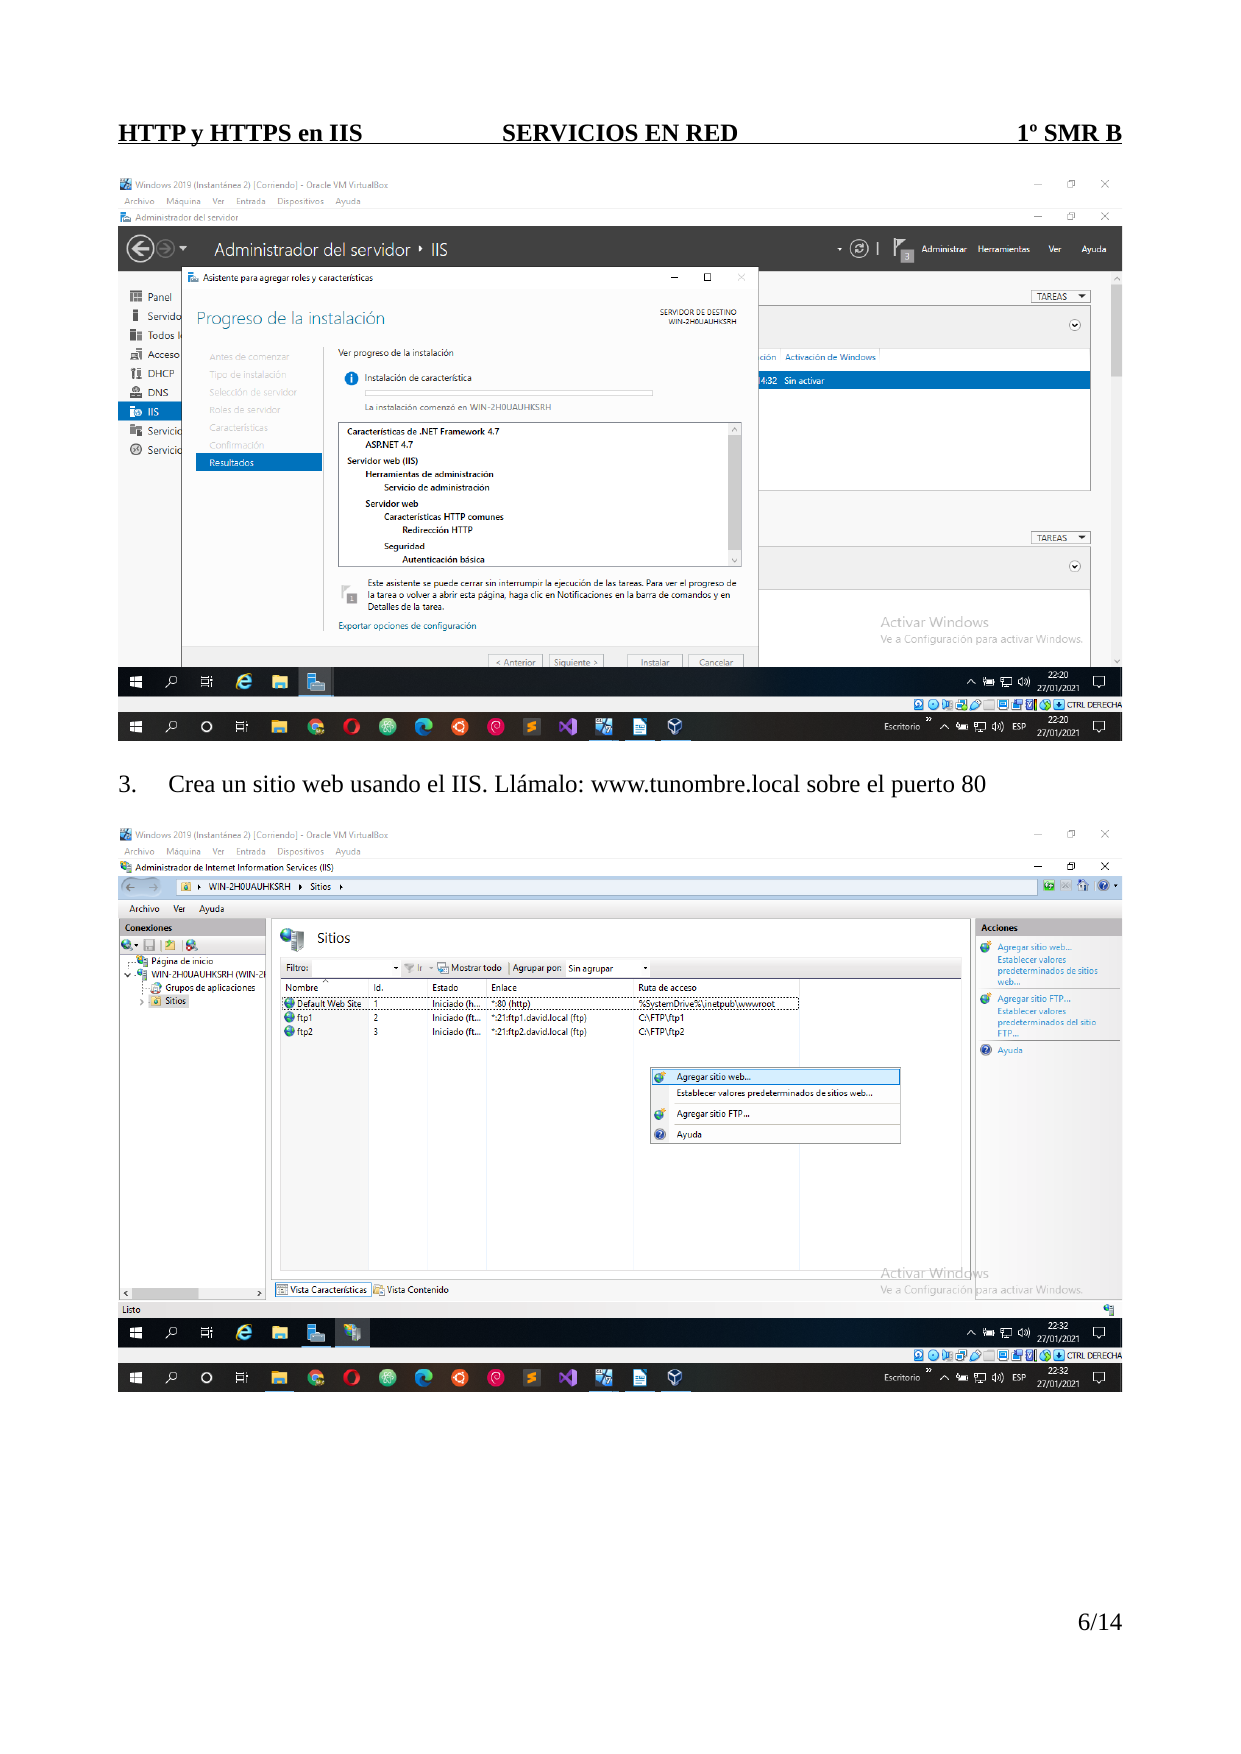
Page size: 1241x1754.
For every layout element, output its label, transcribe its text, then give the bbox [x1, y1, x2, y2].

text 3. Crea un sitio web usando el IIS. Llámalo: www.tunombre.local sobre el puerto 80 [118, 769, 1122, 798]
picture [118, 176, 1123, 741]
picture [118, 827, 1123, 1392]
